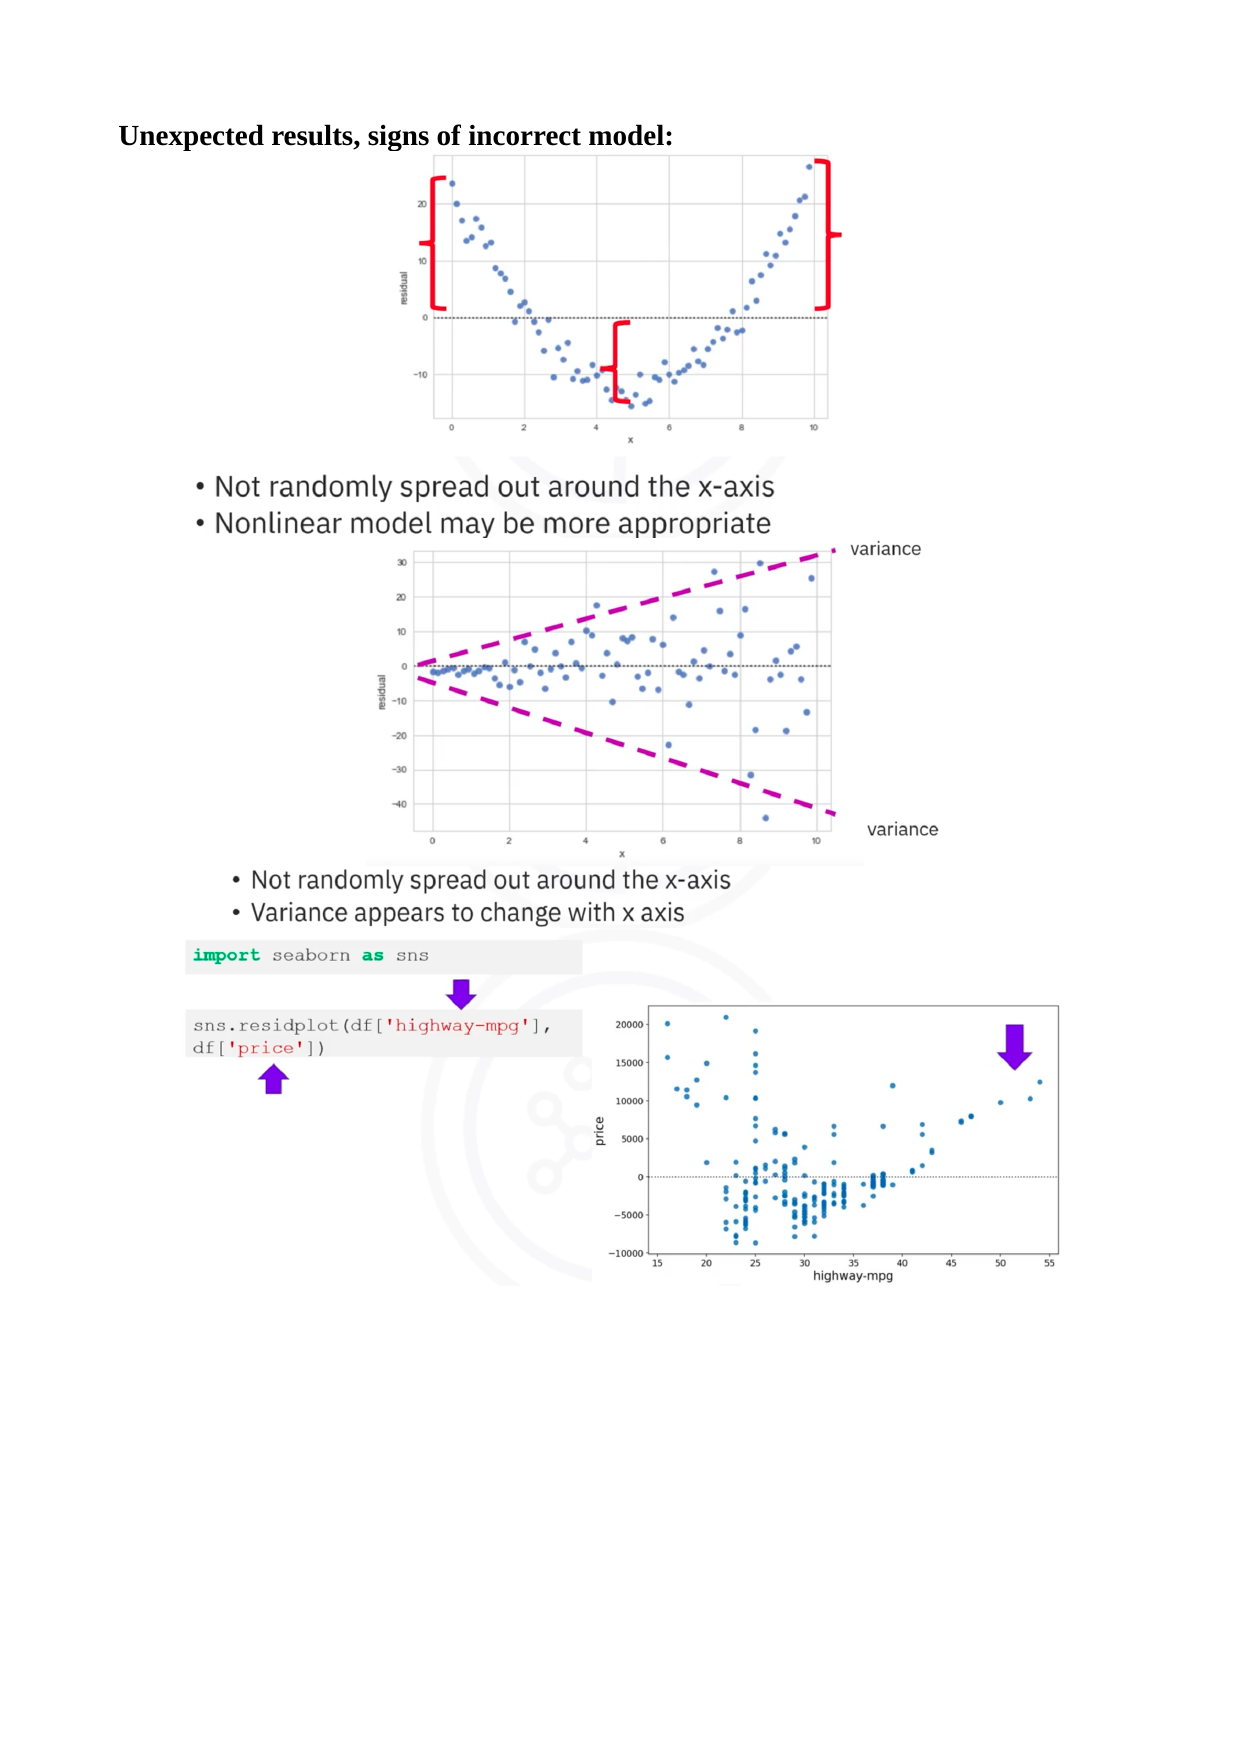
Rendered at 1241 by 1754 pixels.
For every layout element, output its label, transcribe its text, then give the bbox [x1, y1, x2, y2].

text Unexpected results, signs of incorrect model: [118, 118, 1122, 151]
picture [118, 151, 1123, 1286]
